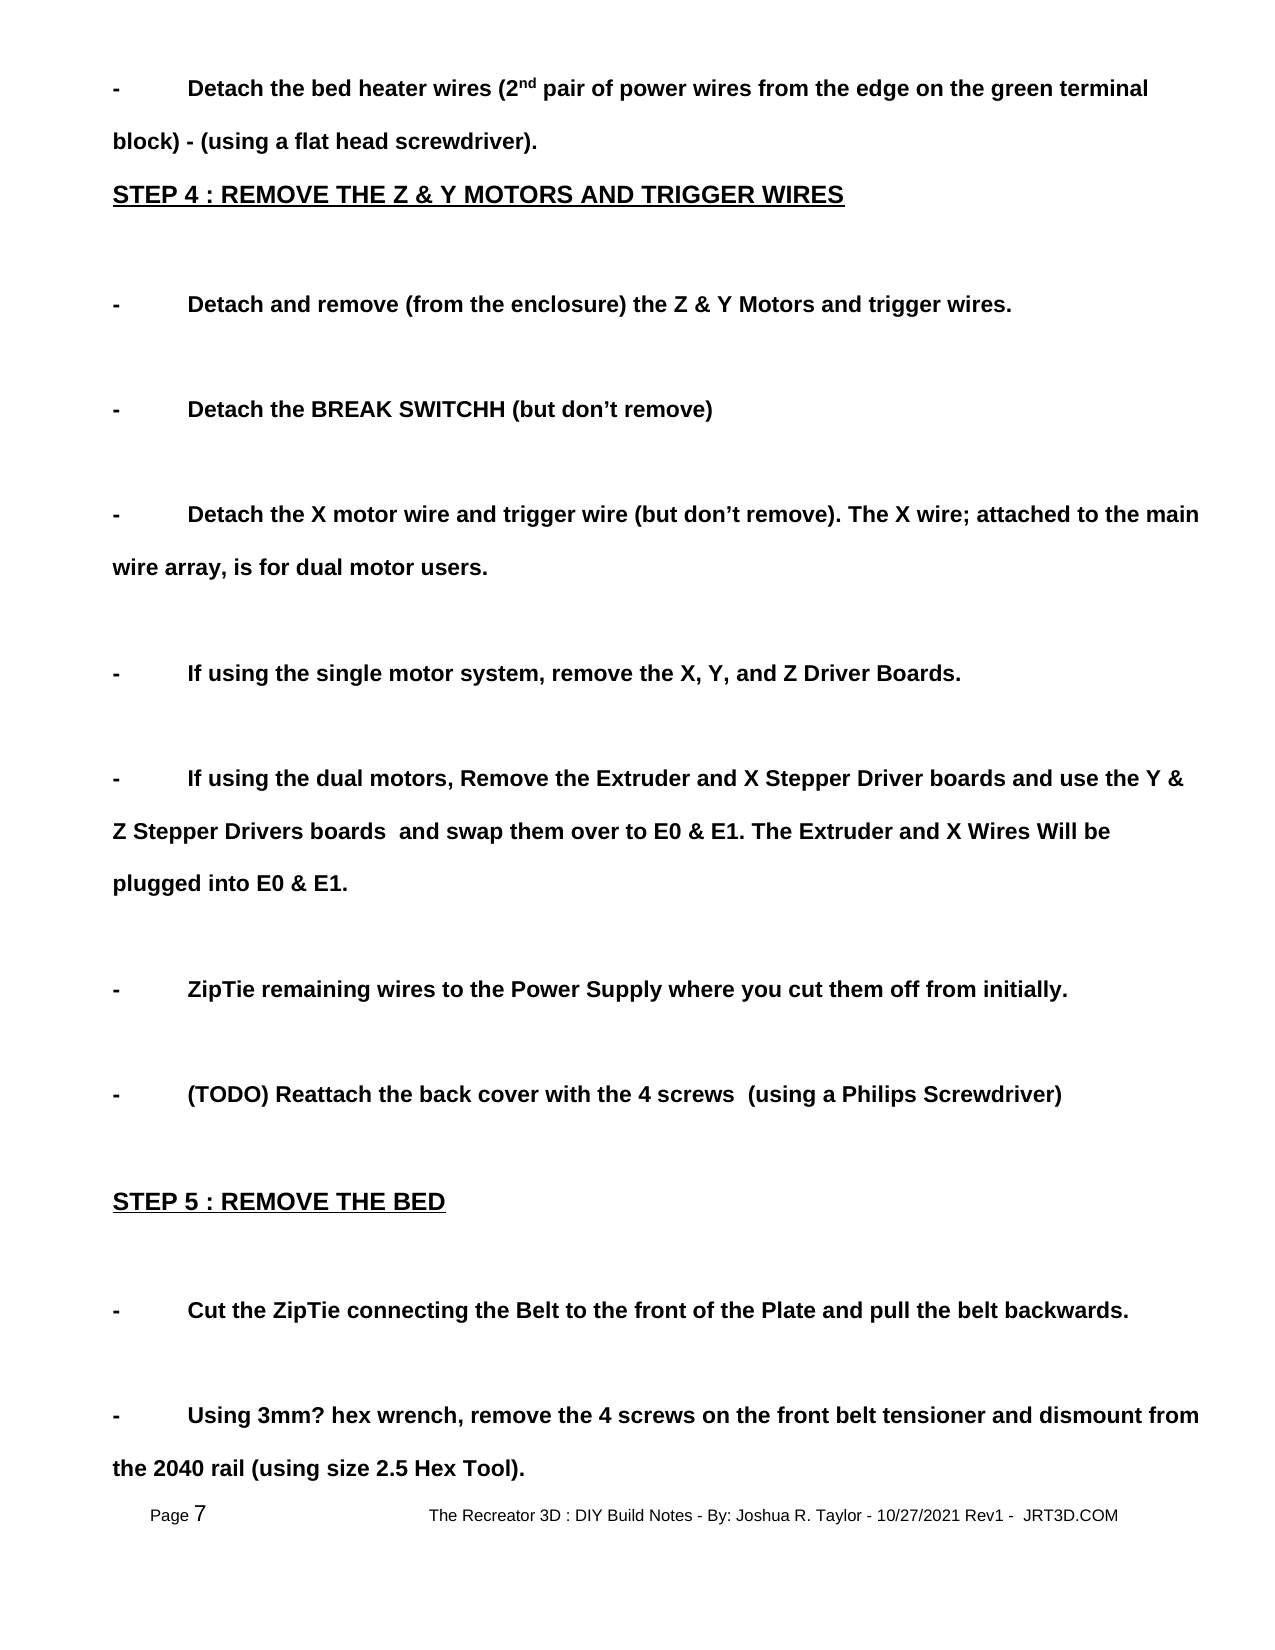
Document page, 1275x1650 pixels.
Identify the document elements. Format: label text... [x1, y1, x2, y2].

text - Detach and remove (from the enclosure) the Z & Y Motors and trigger wires. [112, 291, 1200, 317]
text - ZipTie remaining wires to the Power Supply where you cut them off from initially. [112, 976, 1200, 1002]
text - (TODO) Reattach the back cover with the 4 screws (using a Philips Screwdriver) [112, 1081, 1200, 1108]
text STEP 5 : REMOVE THE BED [112, 1187, 1200, 1215]
text - If using the dual motors, Remove the Extruder and X Stepper Driver boards and use the Y & Z Stepper Drivers boards and swap them over to E0 & E1. The Extruder and X Wires Will be plugged into E0 & E1. [112, 765, 1200, 897]
text - Cut the ZipTie connecting the Belt to the front of the Plate and pull the belt backwards. [112, 1297, 1200, 1323]
text - Detach the bed heater wires (2nd pair of power wires from the edge on the green terminal block) - (using a flat head screwdriver). [112, 75, 1200, 154]
text - If using the single motor system, remove the X, Y, and Z Driver Boards. [112, 659, 1200, 686]
text - Detach the BREAK SWITCHH (but don’t remove) - Detach the X motor wire and trigger wire (but don’t remove). The X wire; attached to the main wire array, is for dual motor users. [112, 396, 1200, 581]
text STEP 4 : REMOVE THE Z & Y MOTORS AND TRIGGER WIRES [112, 180, 1200, 209]
text - Using 3mm? hex wrench, remove the 4 screws on the front belt tensioner and dismount from the 2040 rail (using size 2.5 Hex Tool). [112, 1402, 1200, 1481]
